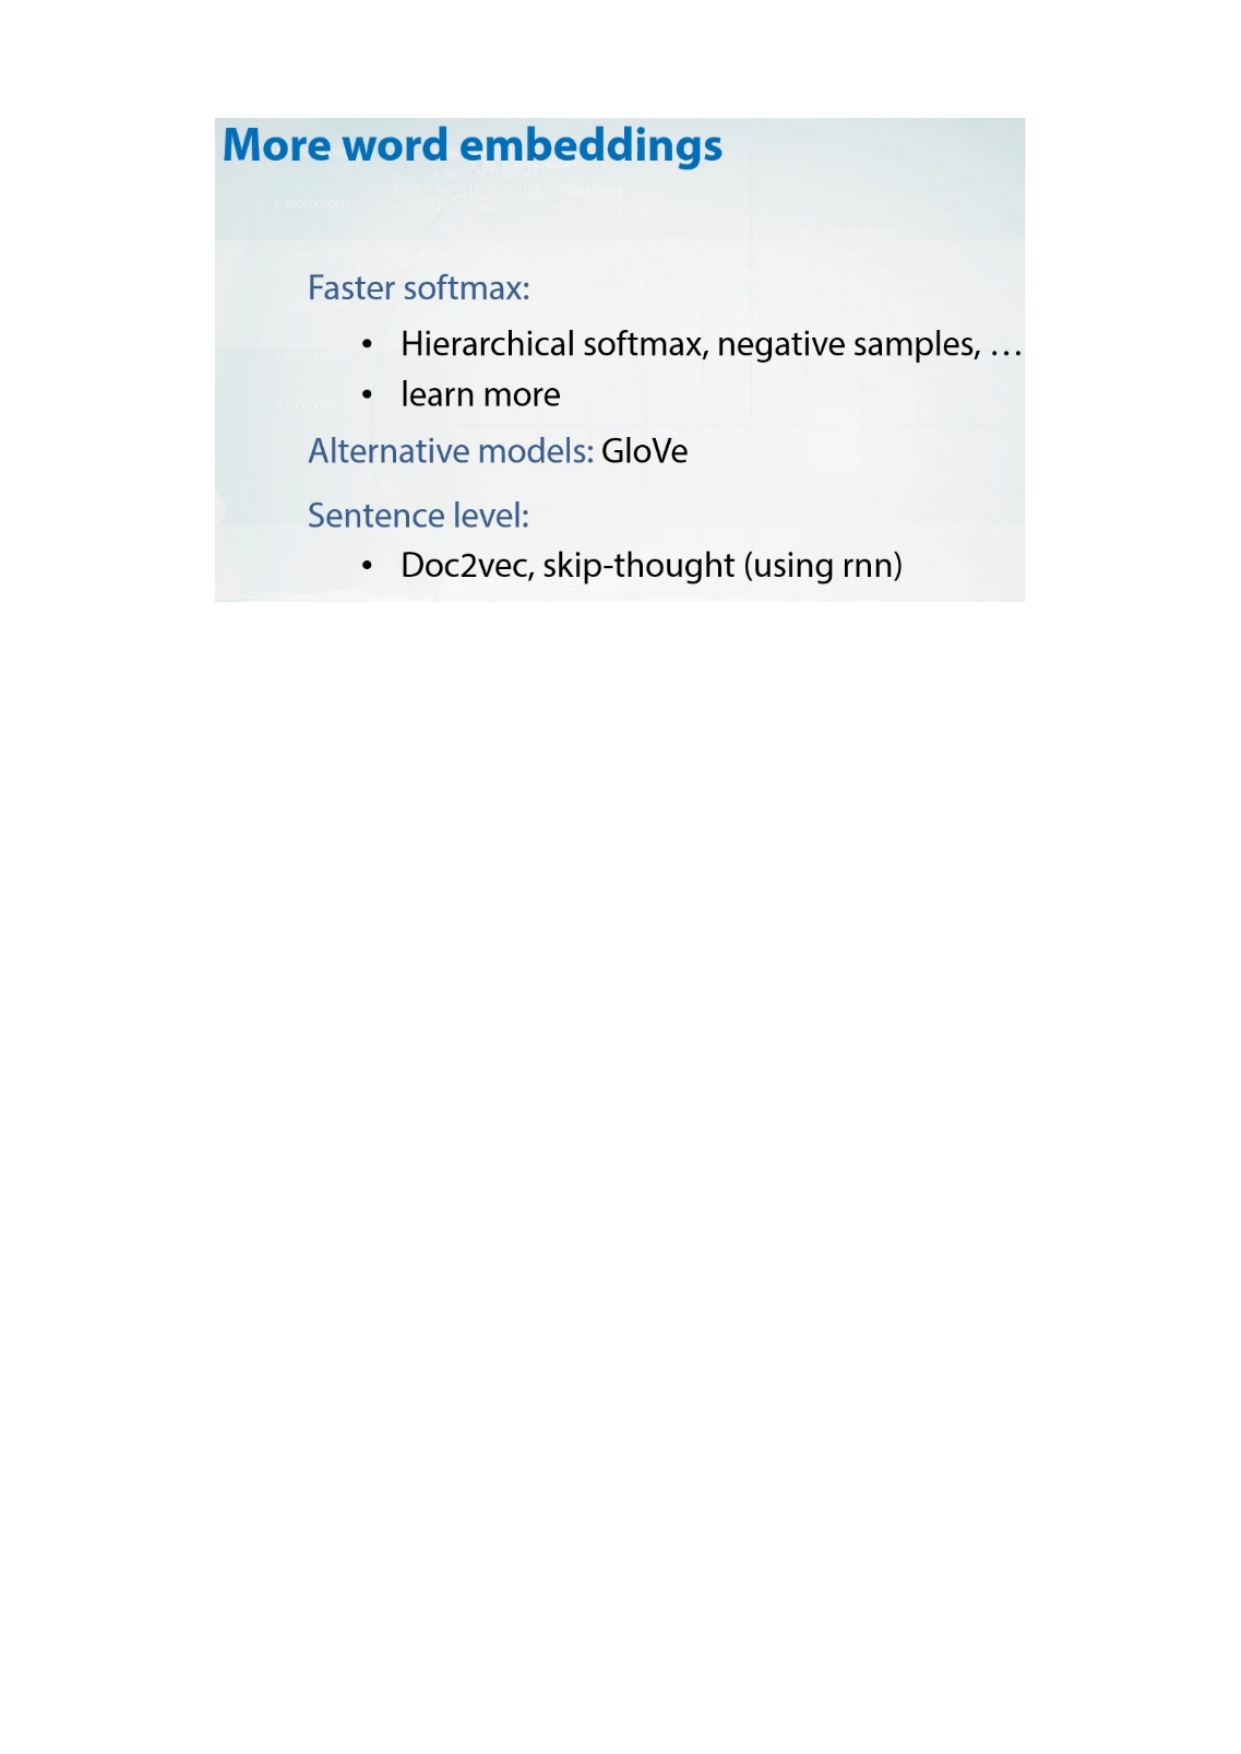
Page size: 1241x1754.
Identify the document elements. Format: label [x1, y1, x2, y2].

picture [215, 118, 1026, 602]
